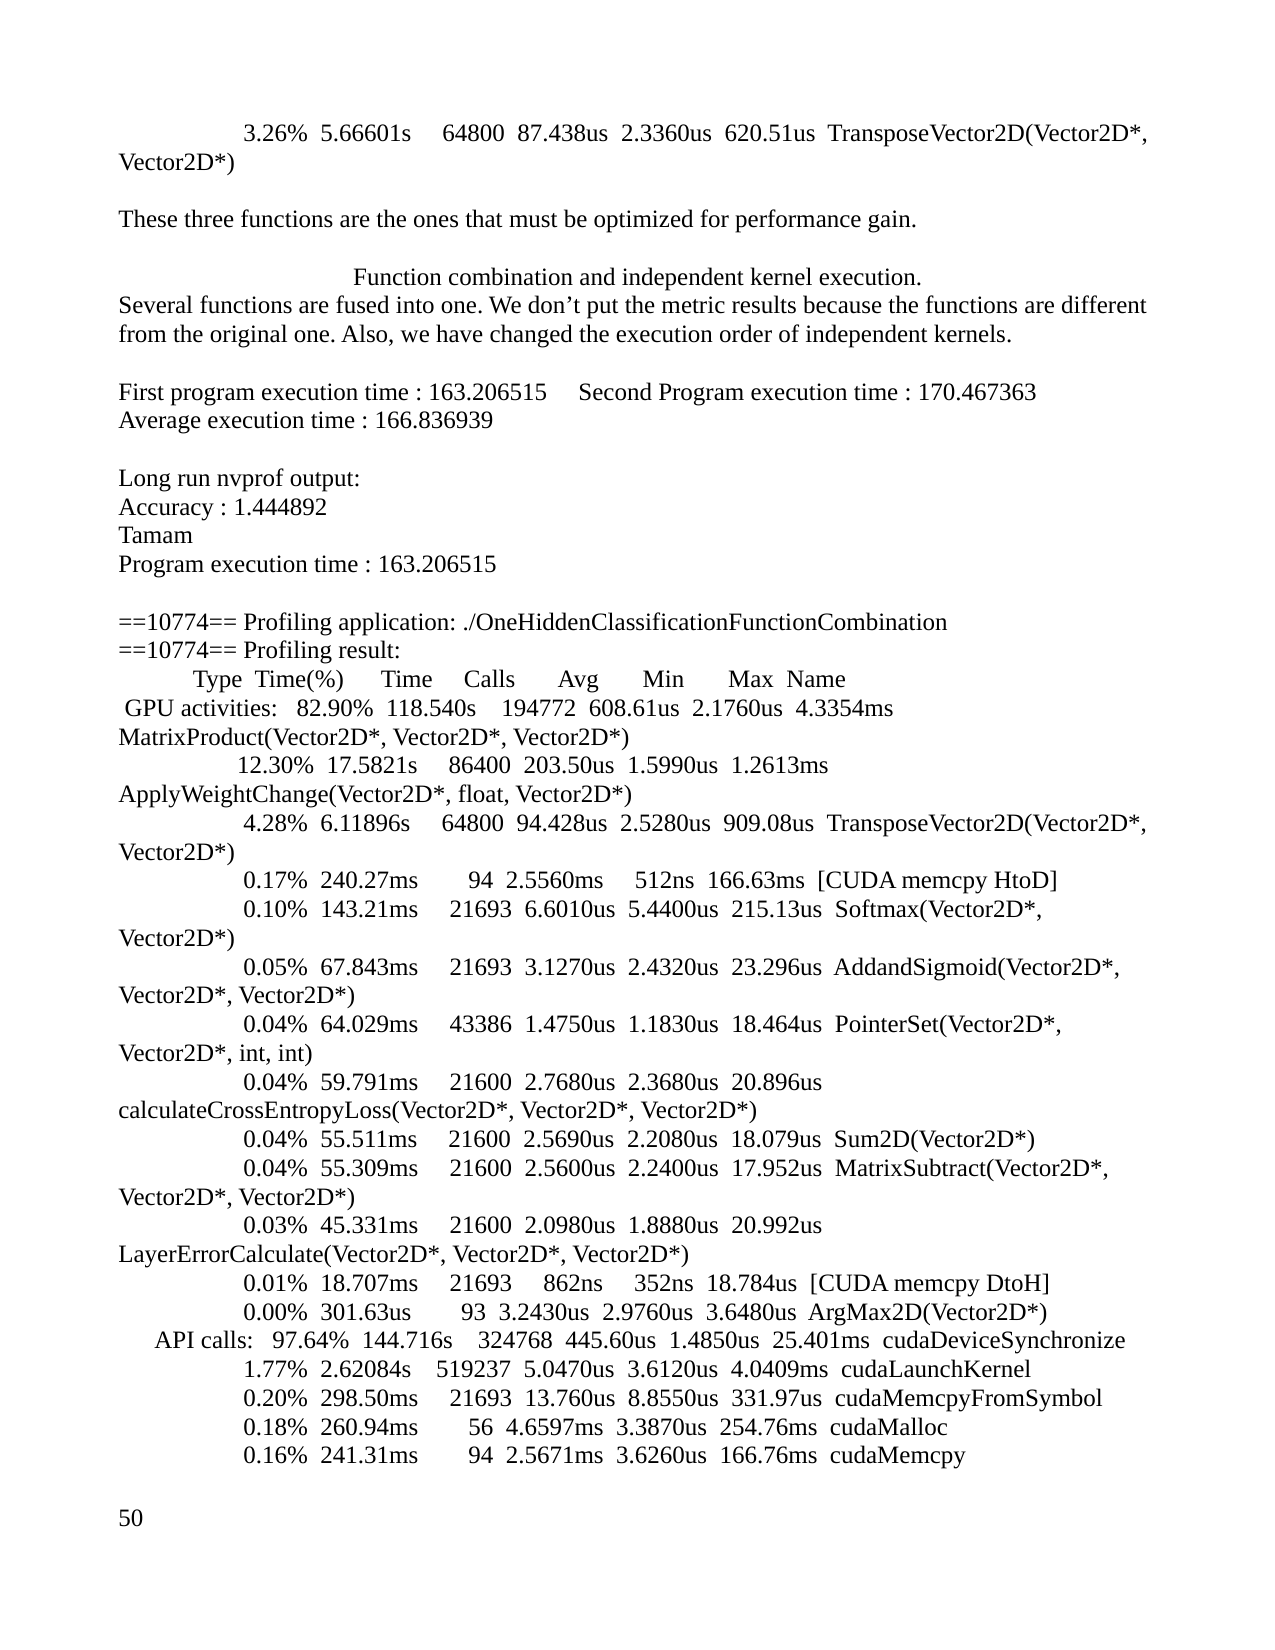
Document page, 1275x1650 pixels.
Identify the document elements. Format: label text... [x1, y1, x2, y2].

text Tamam [118, 521, 1157, 549]
text First program execution time : 163.206515 Second Program execution time : 170.467363 [118, 377, 1157, 406]
text 0.04% 64.029ms 43386 1.4750us 1.1830us 18.464us PointerSet(Vector2D*, Vector2D*, int, int) [118, 1009, 1157, 1067]
text 0.18% 260.94ms 56 4.6597ms 3.3870us 254.76ms cudaMalloc [118, 1412, 1157, 1441]
text 1.77% 2.62084s 519237 5.0470us 3.6120us 4.0409ms cudaLaunchKernel [118, 1354, 1157, 1383]
text Accuracy : 1.444892 [118, 492, 1157, 521]
text 0.20% 298.50ms 21693 13.760us 8.8550us 331.97us cudaMemcpyFromSymbol [118, 1383, 1157, 1412]
text 0.16% 241.31ms 94 2.5671ms 3.6260us 166.76ms cudaMemcpy [118, 1441, 1157, 1469]
text Type Time(%) Time Calls Avg Min Max Name [118, 664, 1157, 693]
text ==10774== Profiling result: [118, 636, 1157, 664]
text 0.17% 240.27ms 94 2.5560ms 512ns 166.63ms [CUDA memcpy HtoD] [118, 866, 1157, 894]
text API calls: 97.64% 144.716s 324768 445.60us 1.4850us 25.401ms cudaDeviceSynchronize [118, 1326, 1157, 1354]
text 0.05% 67.843ms 21693 3.1270us 2.4320us 23.296us AddandSigmoid(Vector2D*, Vector2D*, Vector2D*) [118, 952, 1157, 1009]
text Program execution time : 163.206515 [118, 549, 1157, 578]
text 0.04% 55.511ms 21600 2.5690us 2.2080us 18.079us Sum2D(Vector2D*) [118, 1124, 1157, 1153]
text 4.28% 6.11896s 64800 94.428us 2.5280us 909.08us TransposeVector2D(Vector2D*, Vector2D*) [118, 808, 1157, 866]
text 12.30% 17.5821s 86400 203.50us 1.5990us 1.2613ms ApplyWeightChange(Vector2D*, float, Vector2D*) [118, 751, 1157, 808]
text Long run nvprof output: [118, 463, 1157, 492]
text 0.01% 18.707ms 21693 862ns 352ns 18.784us [CUDA memcpy DtoH] [118, 1268, 1157, 1297]
text These three functions are the ones that must be optimized for performance gain. [118, 204, 1157, 233]
text 0.00% 301.63us 93 3.2430us 2.9760us 3.6480us ArgMax2D(Vector2D*) [118, 1297, 1157, 1326]
text Function combination and independent kernel execution. [118, 262, 1157, 291]
text 0.04% 59.791ms 21600 2.7680us 2.3680us 20.896us calculateCrossEntropyLoss(Vector2D*, Vector2D*, Vector2D*) [118, 1067, 1157, 1124]
text 0.10% 143.21ms 21693 6.6010us 5.4400us 215.13us Softmax(Vector2D*, Vector2D*) [118, 894, 1157, 952]
text Average execution time : 166.836939 [118, 406, 1157, 434]
text Several functions are fused into one. We don’t put the metric results because the functions are different from the original one. Also, we have changed the execution order of independent kernels. [118, 291, 1157, 348]
text 0.03% 45.331ms 21600 2.0980us 1.8880us 20.992us LayerErrorCalculate(Vector2D*, Vector2D*, Vector2D*) [118, 1211, 1157, 1268]
text 0.04% 55.309ms 21600 2.5600us 2.2400us 17.952us MatrixSubtract(Vector2D*, Vector2D*, Vector2D*) [118, 1153, 1157, 1211]
text 3.26% 5.66601s 64800 87.438us 2.3360us 620.51us TransposeVector2D(Vector2D*, Vector2D*) [118, 118, 1157, 176]
text GPU activities: 82.90% 118.540s 194772 608.61us 2.1760us 4.3354ms MatrixProduct(Vector2D*, Vector2D*, Vector2D*) [118, 693, 1157, 751]
text ==10774== Profiling application: ./OneHiddenClassificationFunctionCombination [118, 607, 1157, 636]
